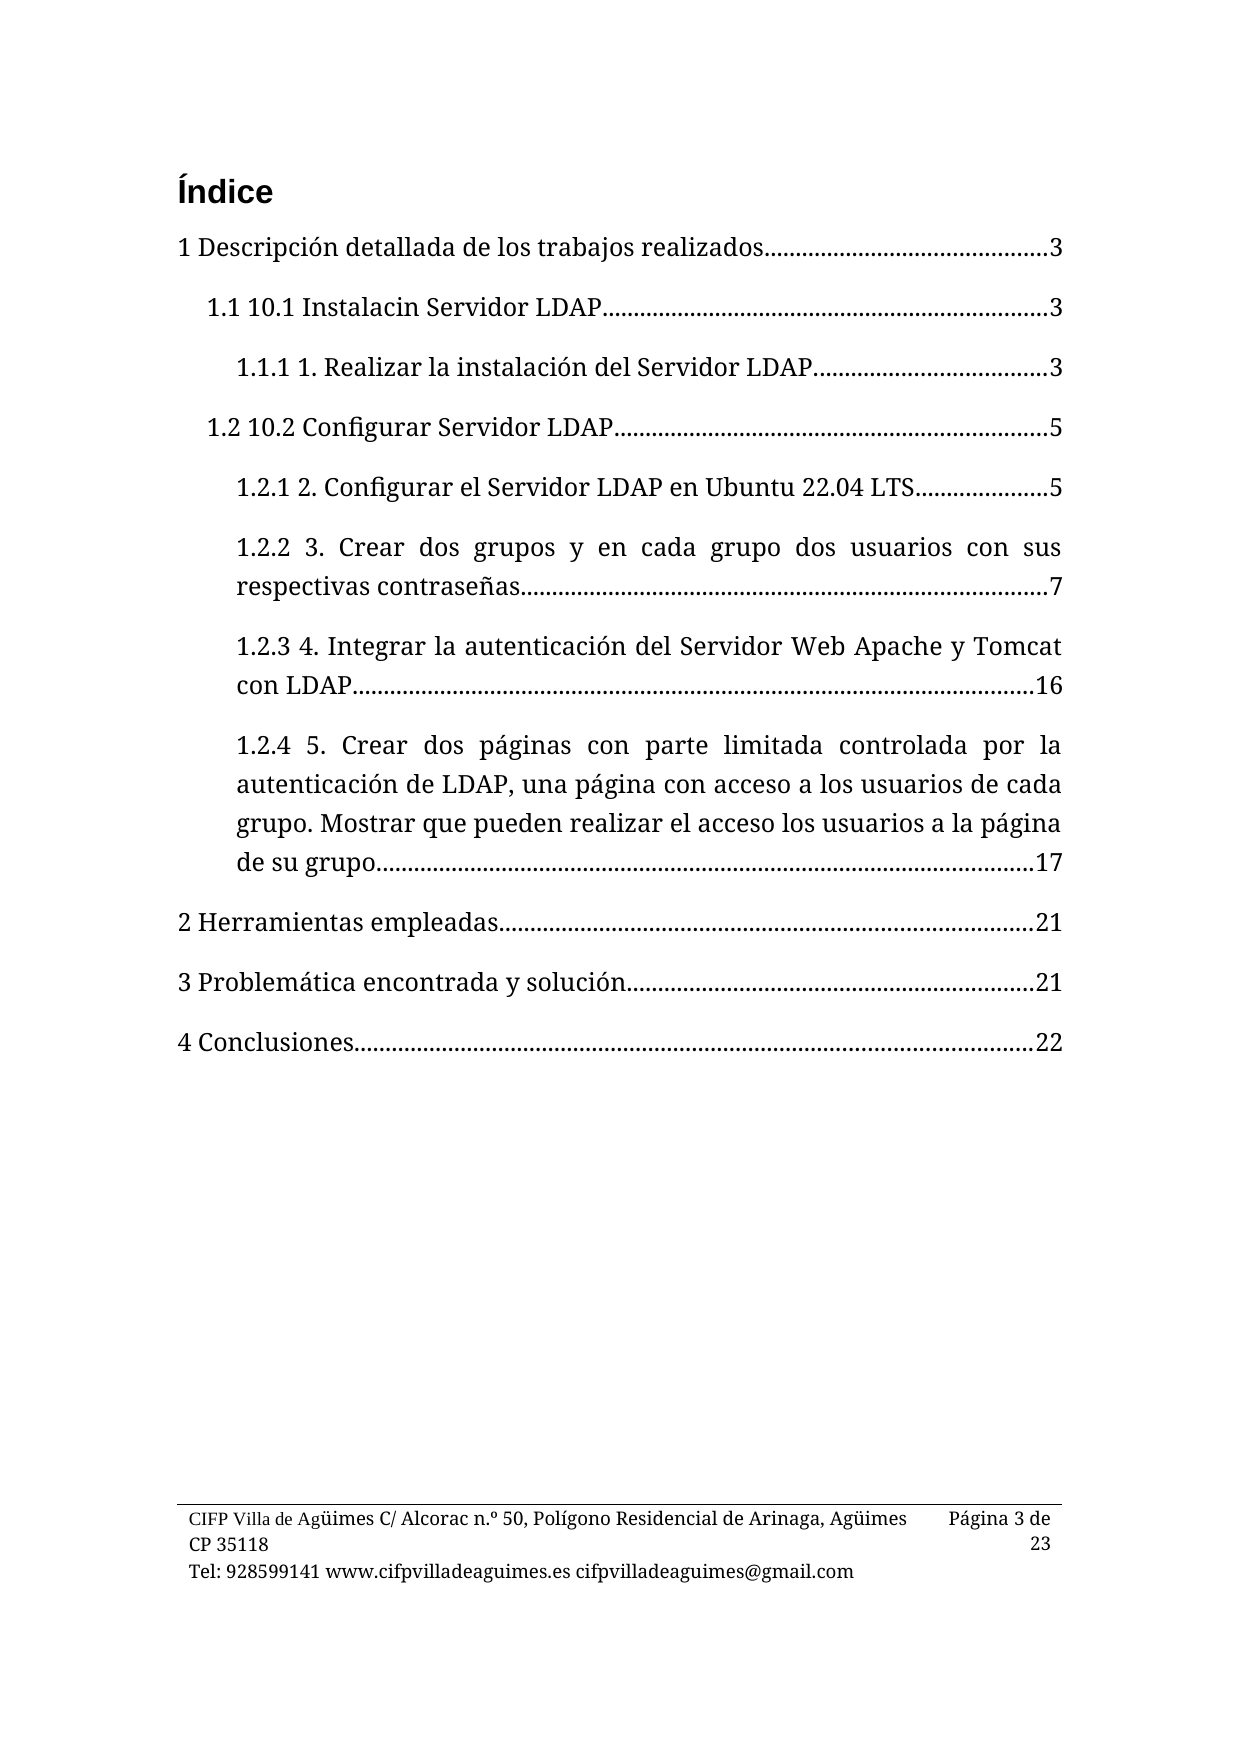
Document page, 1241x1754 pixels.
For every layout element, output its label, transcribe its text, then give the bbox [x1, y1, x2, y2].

text 1.2.4 5. Crear dos páginas con parte limitada controlada por la autenticación de LDAP, una página con acceso a los usuarios de cada grupo. Mostrar que pueden realizar el acceso los usuarios a la página de su grupo. 17 [236, 728, 1063, 879]
text 3 Problemática encontrada y solución 21 [177, 965, 1063, 999]
subtitle Índice [177, 173, 1063, 211]
text 1.2.1 2. Configurar el Servidor LDAP en Ubuntu 22.04 LTS 5 [236, 469, 1063, 503]
text 1.2.2 3. Crear dos grupos y en cada grupo dos usuarios con sus respectivas contraseñas 7 [236, 529, 1063, 602]
text 1.1 10.1 Instalacin Servidor LDAP 3 [207, 289, 1063, 323]
text 2 Herramientas empleadas 21 [177, 905, 1063, 939]
text 1.1.1 1. Realizar la instalación del Servidor LDAP. 3 [236, 349, 1063, 383]
text 4 Conclusiones 22 [177, 1025, 1063, 1059]
text 1.2 10.2 Configurar Servidor LDAP 5 [207, 409, 1063, 443]
text 1 Descripción detallada de los trabajos realizados 3 [177, 229, 1063, 263]
text 1.2.3 4. Integrar la autenticación del Servidor Web Apache y Tomcat con LDAP. 16 [236, 628, 1063, 702]
